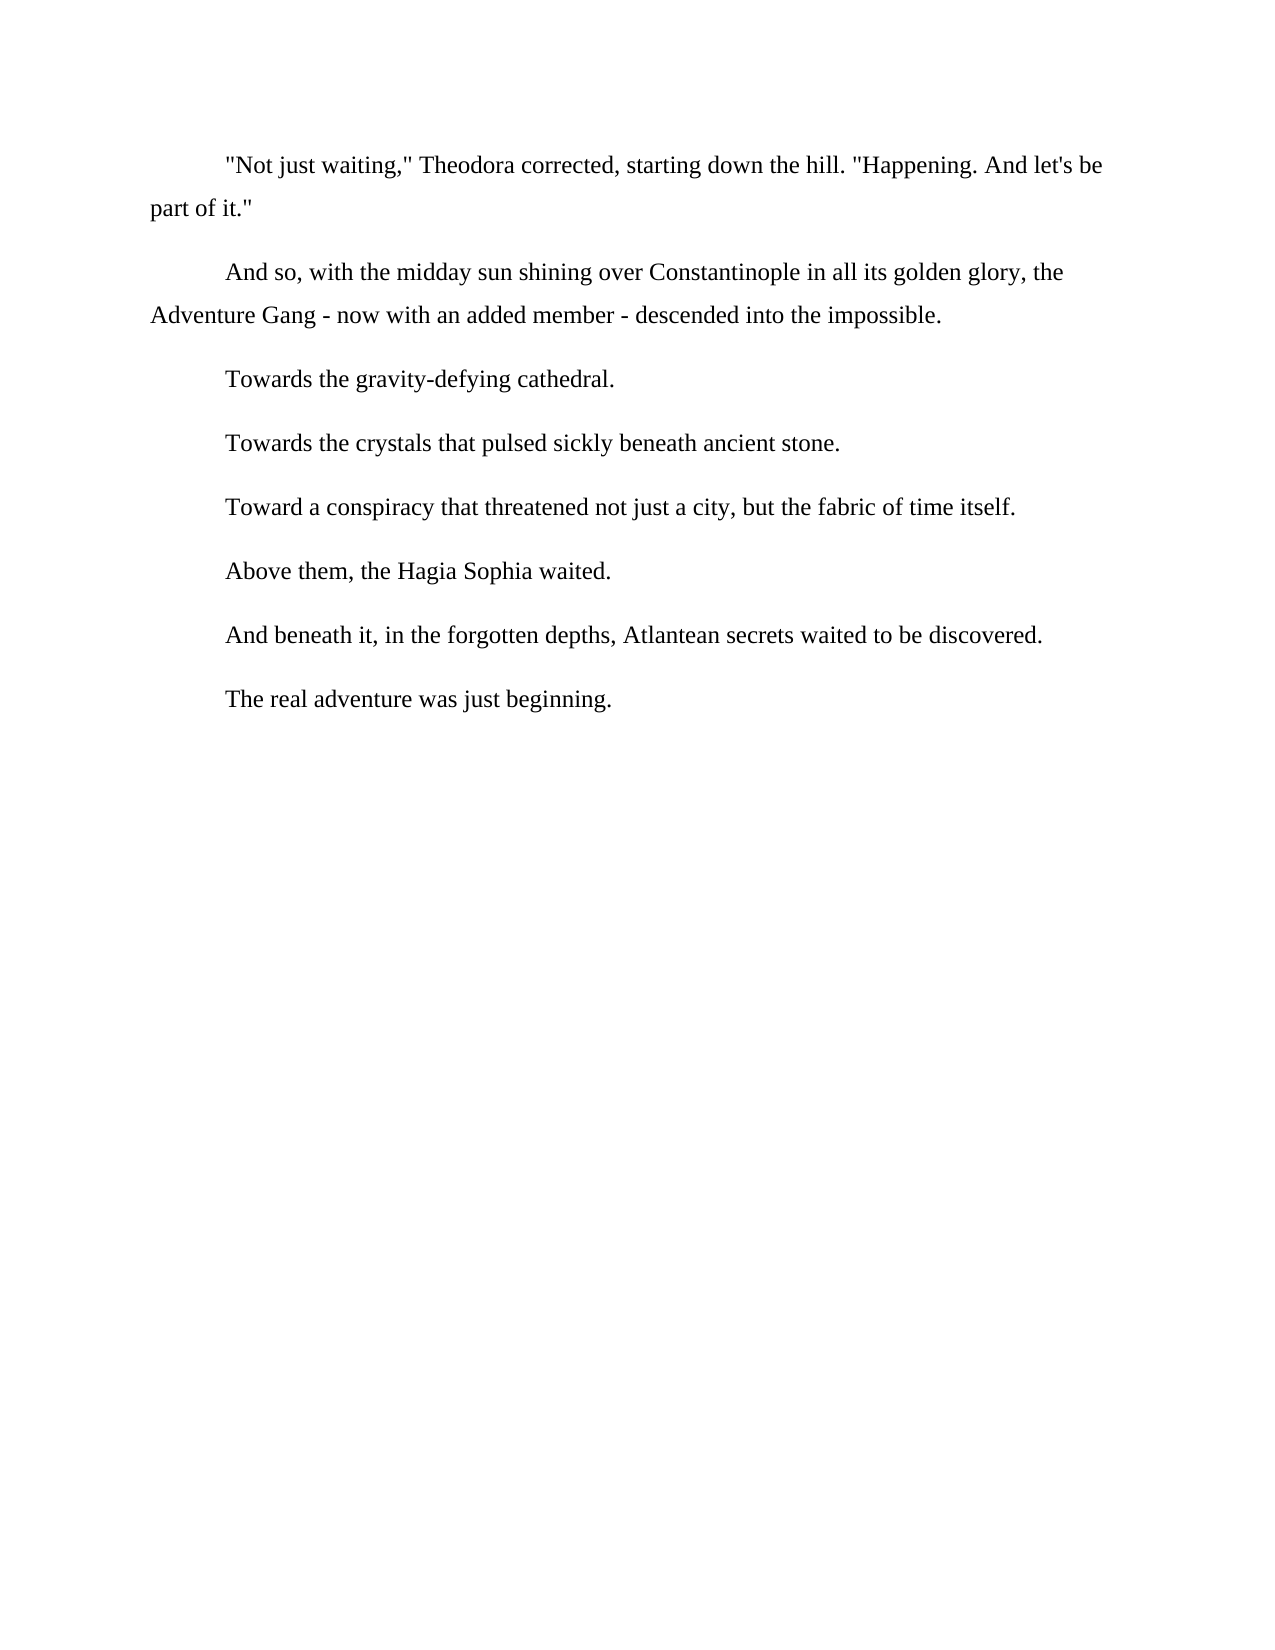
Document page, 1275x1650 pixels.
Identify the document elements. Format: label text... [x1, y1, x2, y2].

text Toward a conspiracy that threatened not just a city, but the fabric of time itself. [150, 492, 1125, 521]
text Towards the gravity-defying cathedral. [150, 364, 1125, 393]
text The real adventure was just beginning. [150, 684, 1125, 713]
text And so, with the midday sun shining over Constantinople in all its golden glory, the Adventure Gang - now with an added member - descended into the impossible. [150, 257, 1125, 329]
text Towards the crystals that pulsed sickly beneath ancient stone. [150, 428, 1125, 457]
text Above them, the Hagia Sophia waited. [150, 556, 1125, 585]
text "Not just waiting," Theodora corrected, starting down the hill. "Happening. And let's be part of it." [150, 150, 1125, 222]
text And beneath it, in the forgotten depths, Atlantean secrets waited to be discovered. [150, 620, 1125, 649]
